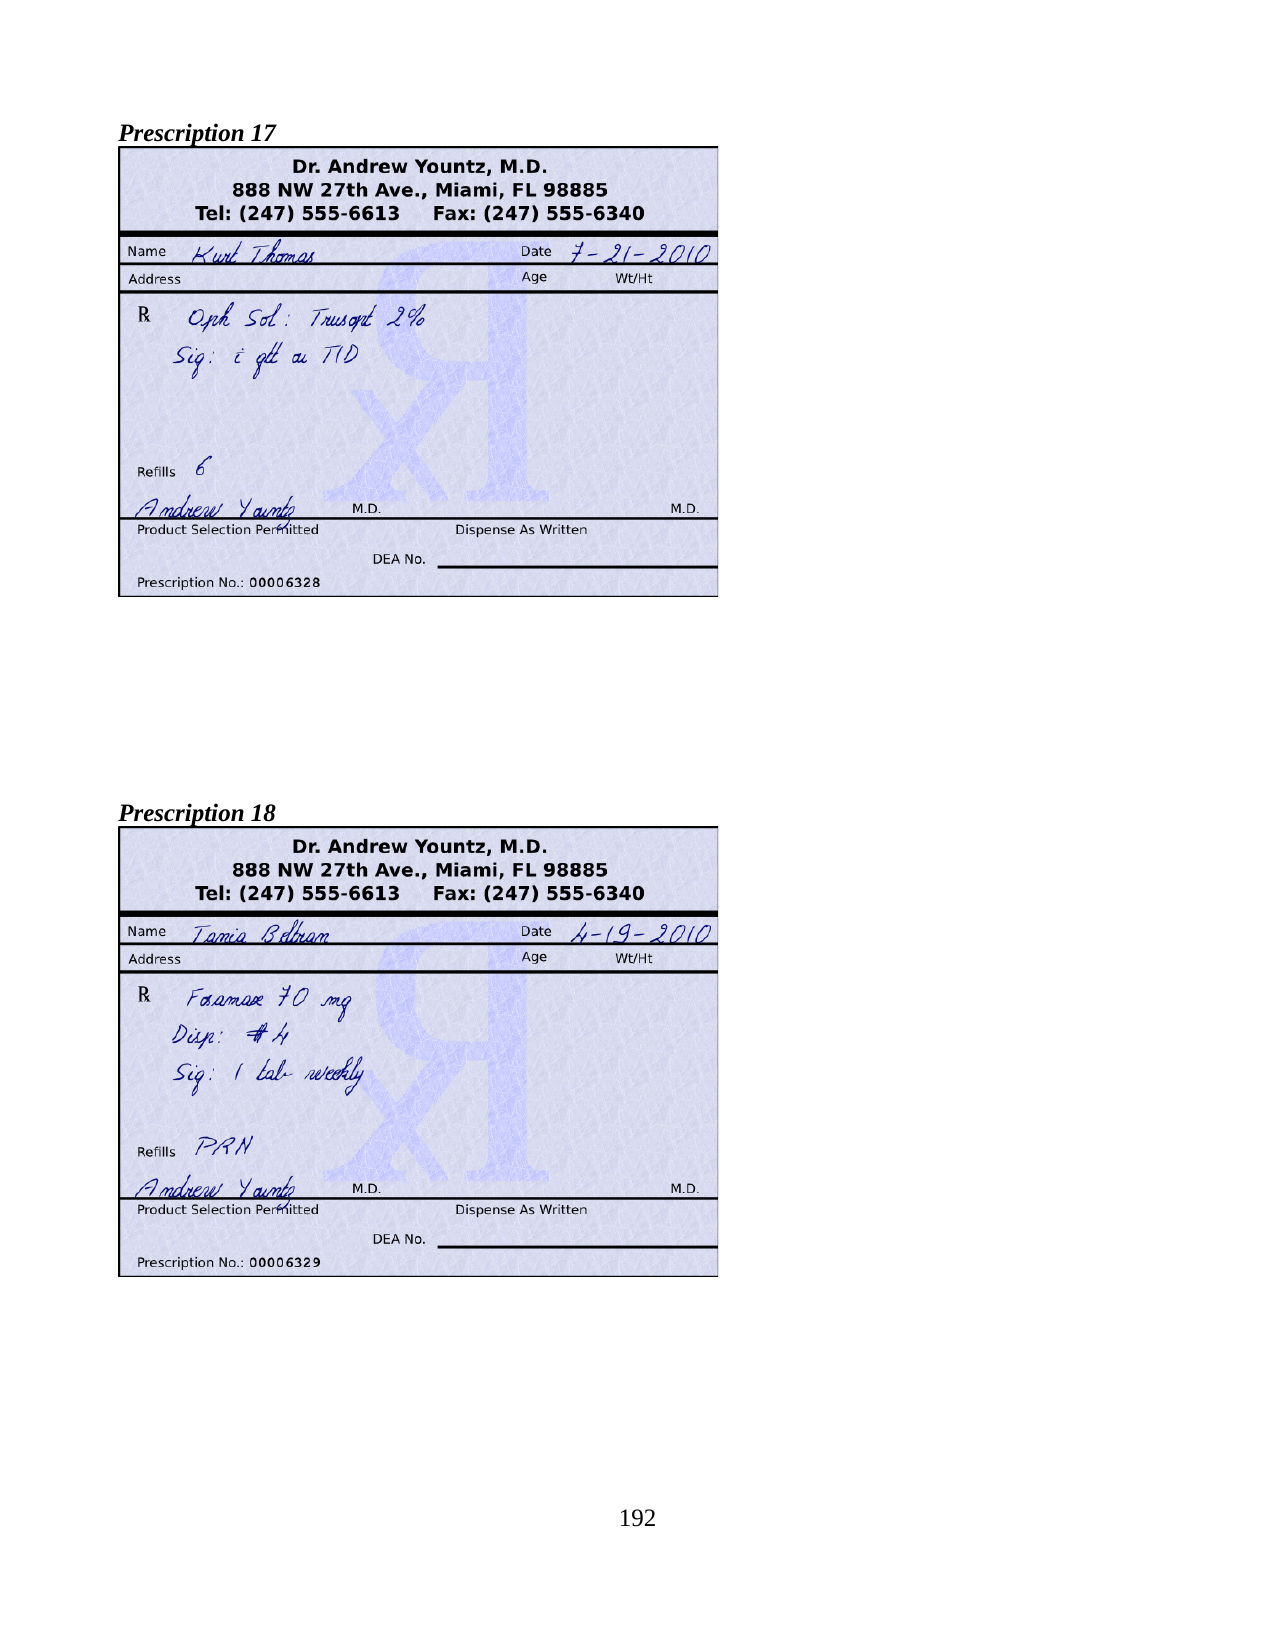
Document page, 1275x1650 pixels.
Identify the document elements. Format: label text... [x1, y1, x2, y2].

picture [118, 826, 719, 1277]
picture [118, 146, 719, 597]
text Prescription 17 [118, 118, 1157, 147]
text Prescription 18 [118, 798, 1157, 827]
